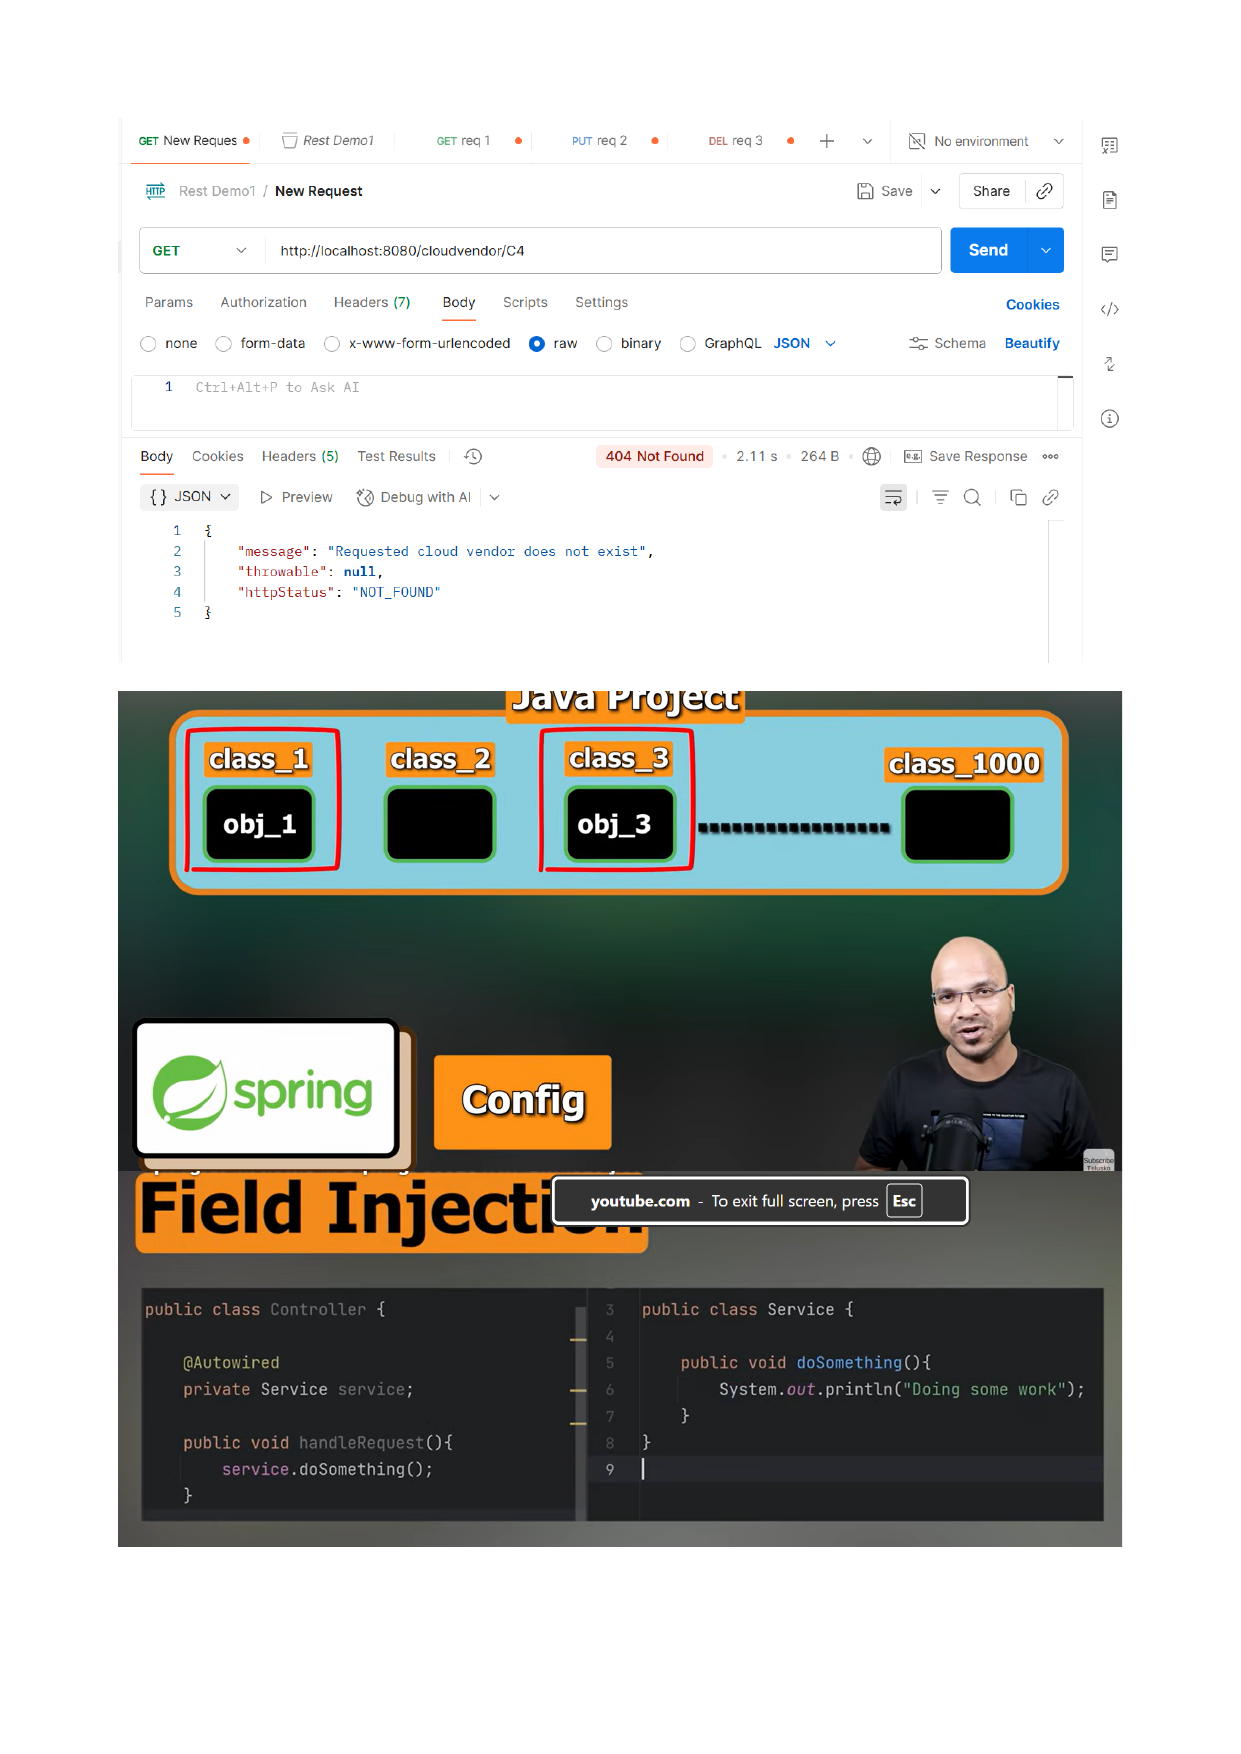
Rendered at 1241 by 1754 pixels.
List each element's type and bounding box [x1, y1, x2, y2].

picture [118, 118, 1123, 663]
picture [118, 691, 1123, 1547]
